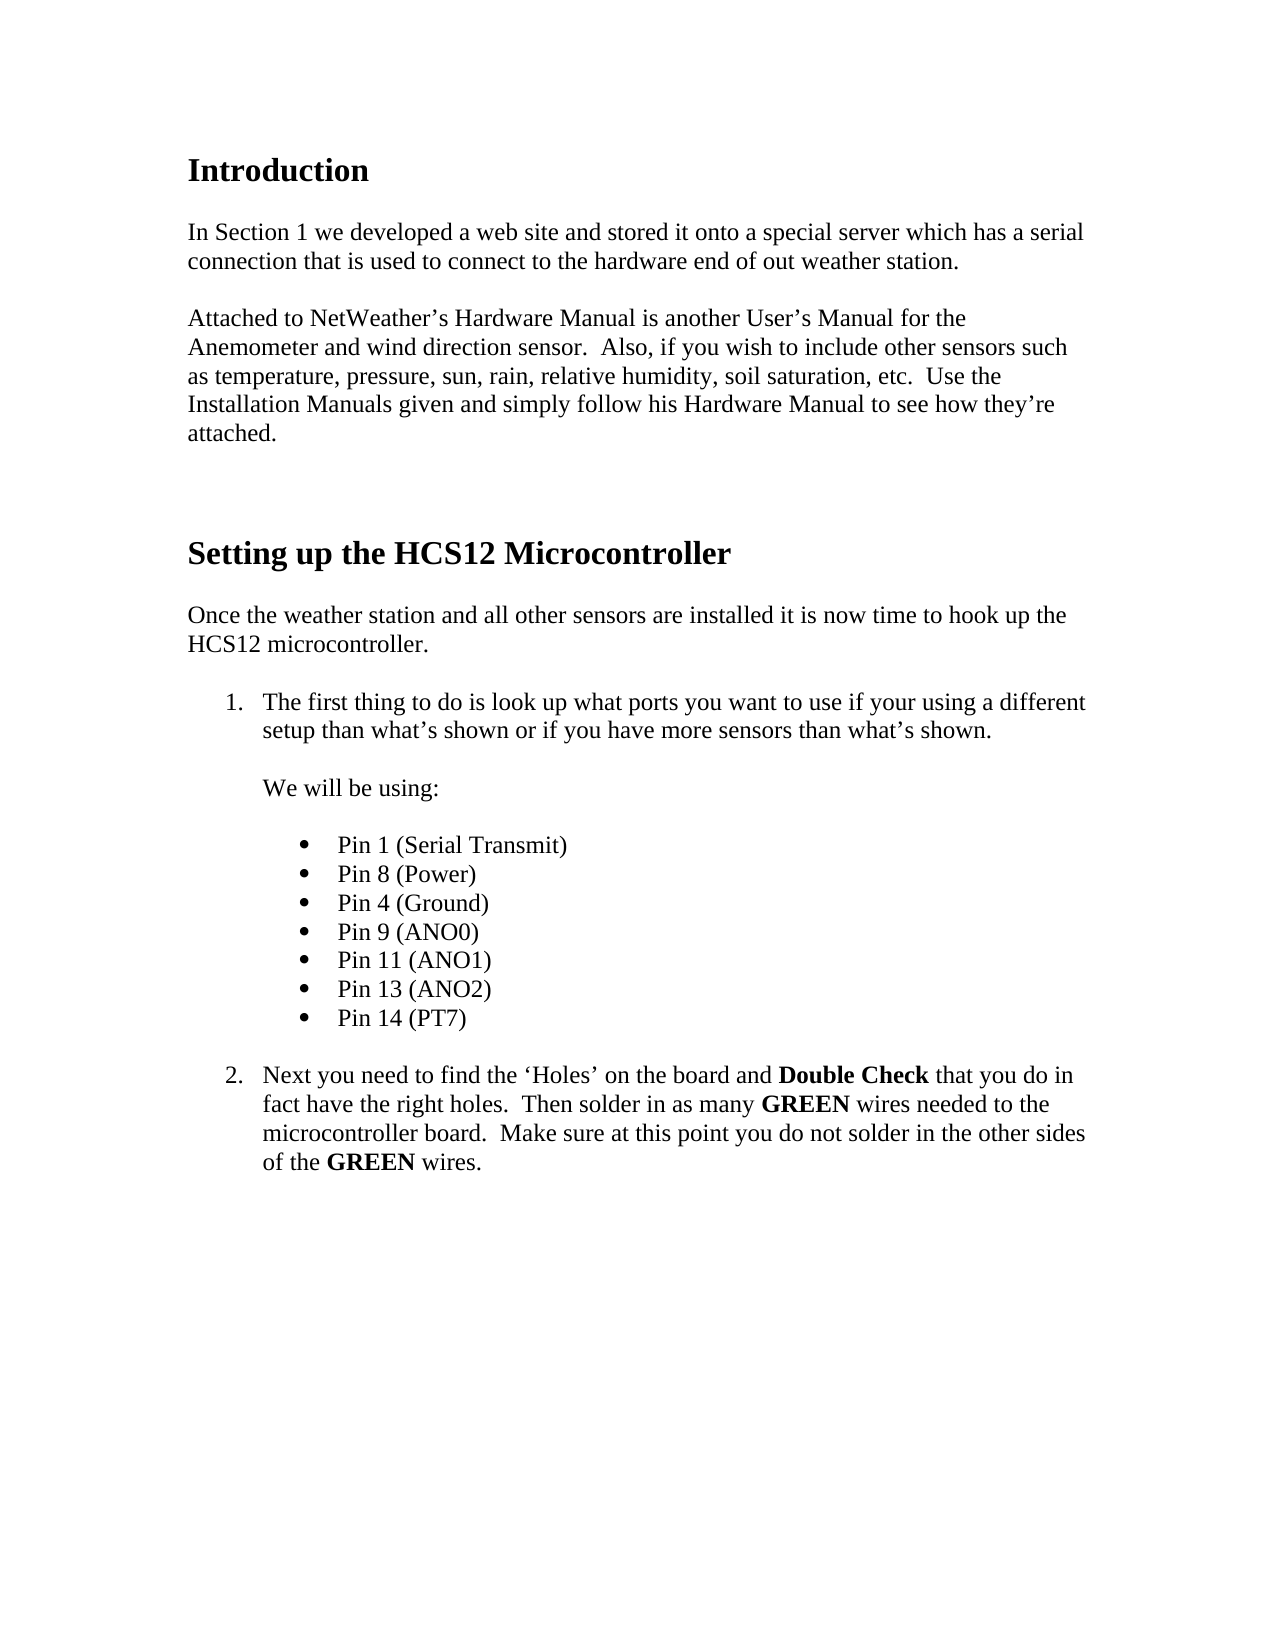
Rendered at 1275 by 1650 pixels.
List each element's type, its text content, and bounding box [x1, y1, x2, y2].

list Pin 8 (Power) [300, 859, 1087, 888]
list Pin 13 (ANO2) [300, 974, 1087, 1003]
text In Section 1 we developed a web site and stored it onto a special server which has a serial connection that is used to connect to the hardware end of out weather station. [187, 217, 1087, 274]
text Attached to NetWeather’s Hardware Manual is another User’s Manual for the Anemometer and wind direction sensor. Also, if you wish to include other sensors such as temperature, pressure, sun, rain, relative humidity, soil saturation, etc. Use the Installation Manuals given and simply follow his Hardware Manual to see how they’re attached. [187, 303, 1087, 447]
list The first thing to do is look up what ports you want to use if your using a different setup than what’s shown or if you have more sensors than what’s shown. [225, 687, 1087, 744]
list Pin 11 (ANO1) [300, 945, 1087, 974]
list Next you need to find the ‘Holes’ on the board and Double Check that you do in fact have the right holes. Then solder in as many GREEN wires needed to the microcontroller board. Make sure at this point you do not solder in the other sides of the GREEN wires. [225, 1060, 1087, 1175]
list Pin 1 (Serial Transmit) [300, 830, 1087, 859]
list Pin 14 (PT7) [300, 1003, 1087, 1032]
text Introduction [187, 150, 1087, 188]
text Once the weather station and all other sensors are installed it is now time to hook up the HCS12 microcontroller. [187, 600, 1087, 658]
text We will be using: [262, 773, 1087, 802]
list Pin 4 (Ground) [300, 888, 1087, 917]
list Pin 9 (ANO0) [300, 917, 1087, 945]
text Setting up the HCS12 Microcontroller [187, 533, 1087, 572]
